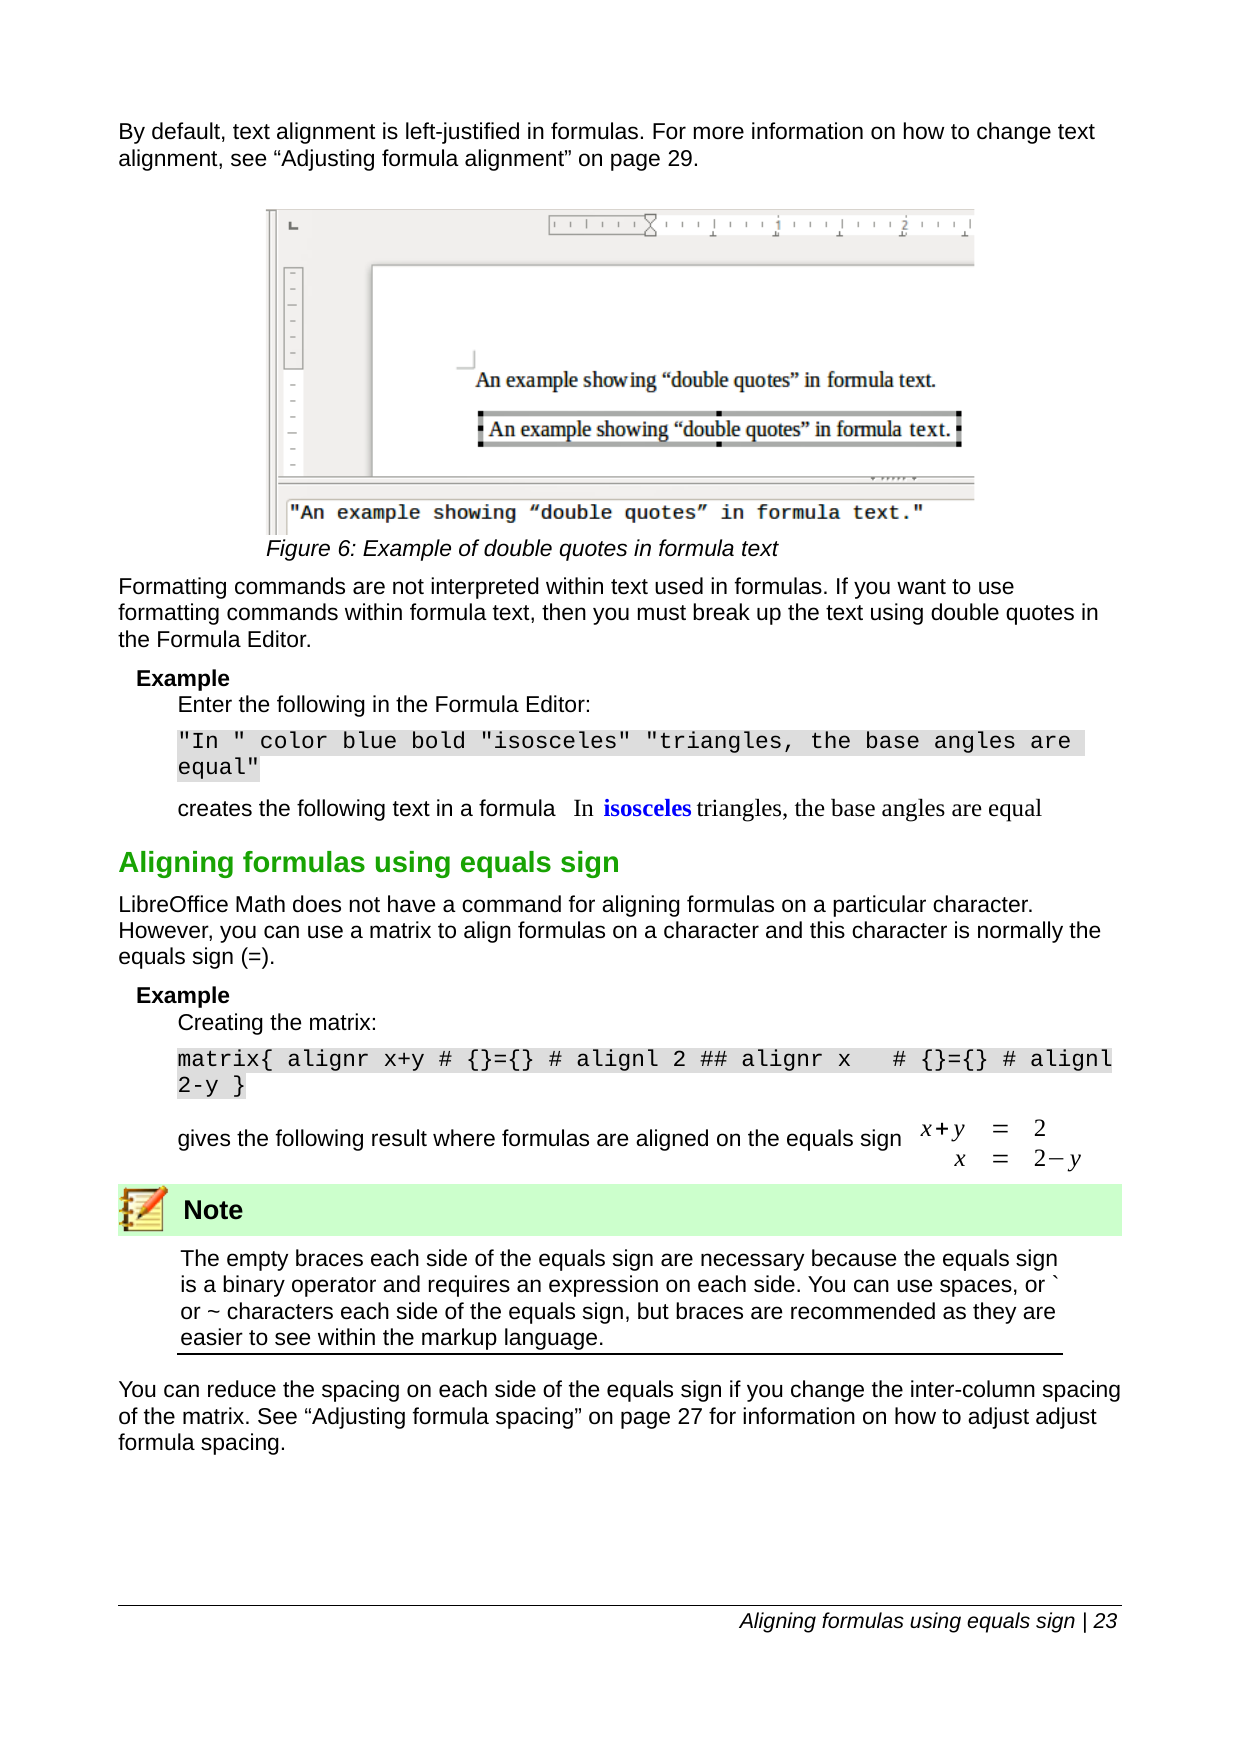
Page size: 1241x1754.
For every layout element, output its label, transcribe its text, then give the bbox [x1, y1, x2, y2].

text By default, text alignment is left-justified in formulas. For more information on how to change text alignment, see “Adjusting formula alignment” on page 29. [118, 118, 1122, 171]
text Example [136, 664, 1122, 691]
text matrix{ alignr x+y # {}={} # alignl 2 ## alignr x # {}={} # alignl 2-y } [177, 1047, 1122, 1099]
picture [265, 209, 975, 535]
text Creating the matrix: [177, 1008, 1122, 1035]
text [266, 183, 974, 209]
text LibreOffice Math does not have a command for aligning formulas on a particular character. However, you can use a matrix to align formulas on a character and this character is normally the equals sign (=). [118, 891, 1122, 970]
text gives the following result where formulas are aligned on the equals sign [177, 1112, 1122, 1171]
text You can reduce the spacing on each side of the equals sign if you change the inter-column spacing of the matrix. See “Adjusting formula spacing” on page 27 for information on how to adjust adjust formula spacing. [118, 1376, 1122, 1456]
subtitle Aligning formulas using equals sign [118, 845, 1122, 879]
subtitle Note [118, 1184, 1122, 1236]
text Enter the following in the Formula Editor: [177, 691, 1122, 717]
text Figure 6: Example of double quotes in formula text [266, 535, 974, 561]
text The empty braces each side of the equals sign are necessary because the equals sign is a binary operator and requires an expression on each side. You can use spaces, or ` or ~ characters each side of the equals sign, but braces are recommended as they are easier to see within the markup language. [177, 1242, 1063, 1353]
text creates the following text in a formula [177, 794, 1122, 822]
picture [119, 1184, 170, 1235]
text "In " color blue bold "isosceles" "triangles, the base angles are equal" [260, 730, 1122, 782]
text Formatting commands are not interpreted within text used in formulas. If you want to use formatting commands within formula text, then you must break up the text using double quotes in the Formula Editor. [118, 573, 1122, 652]
text Example [136, 982, 1122, 1008]
